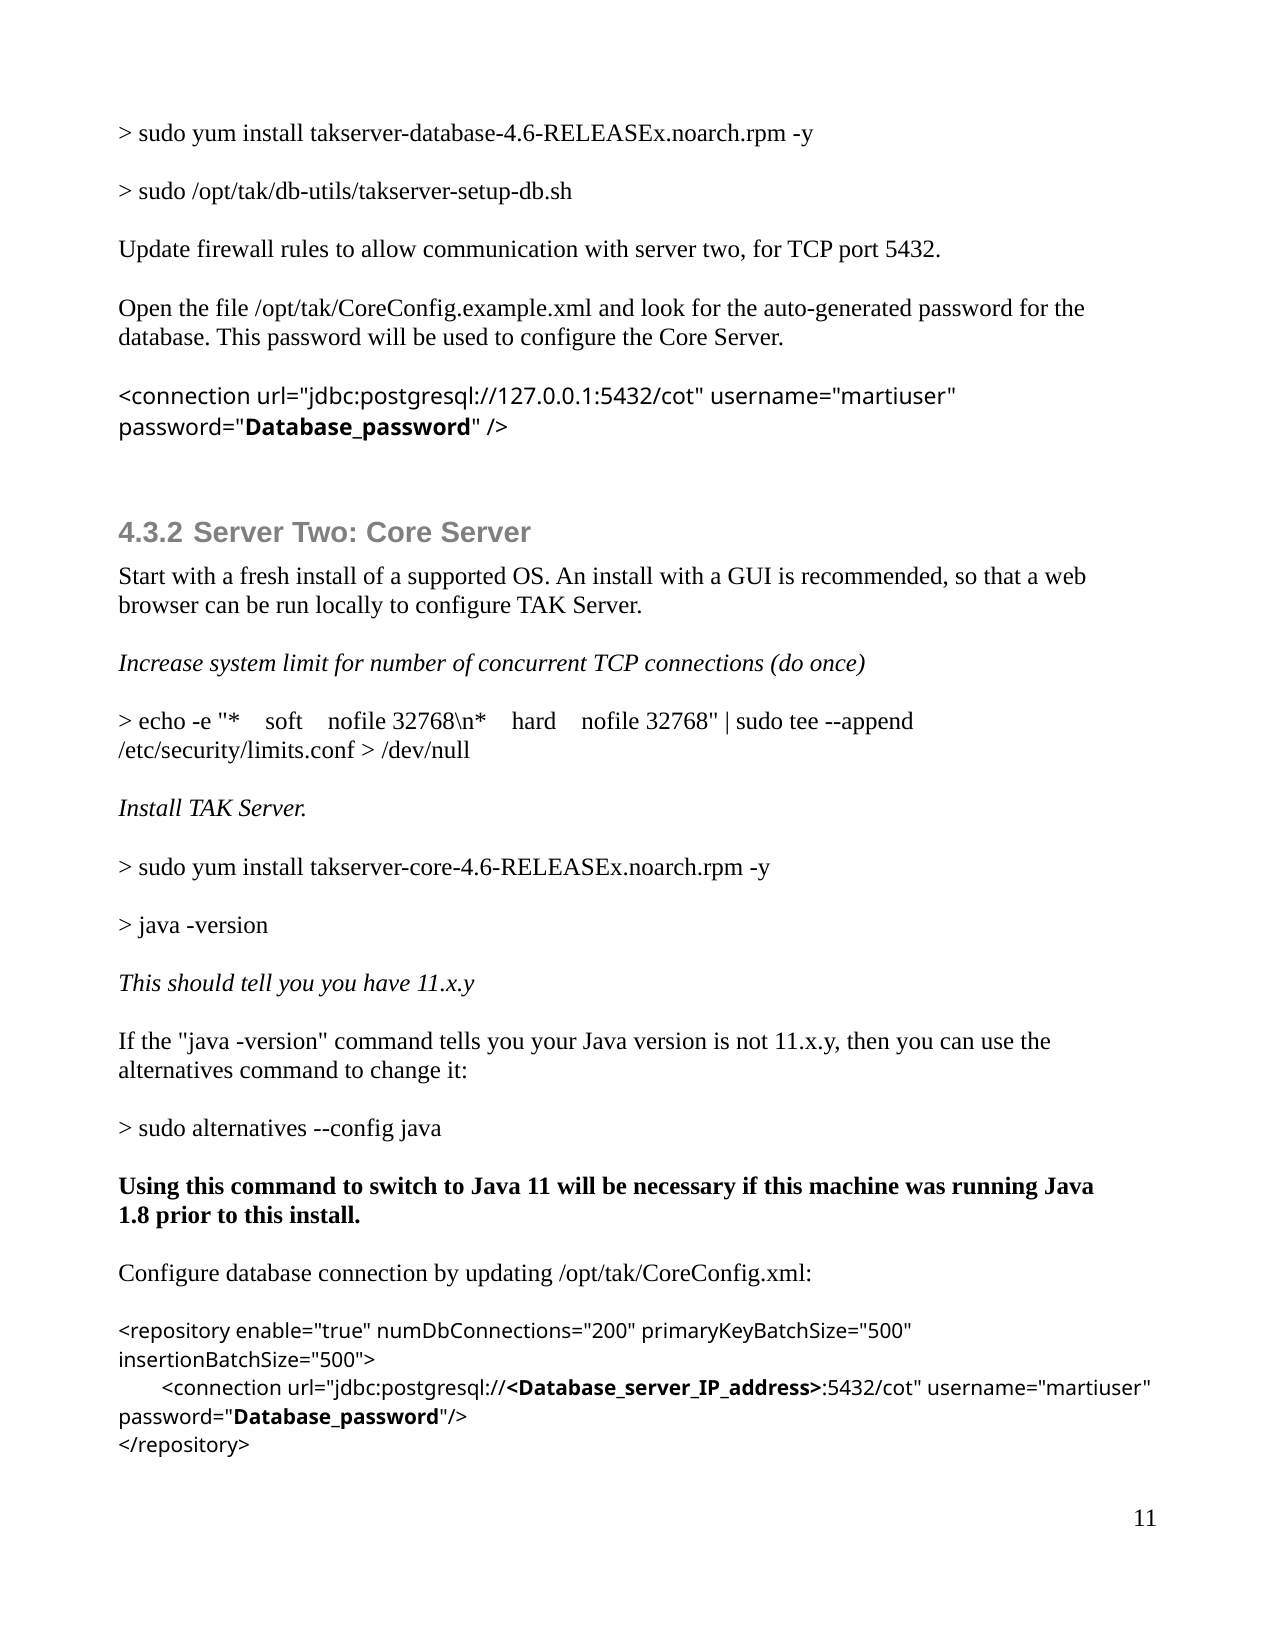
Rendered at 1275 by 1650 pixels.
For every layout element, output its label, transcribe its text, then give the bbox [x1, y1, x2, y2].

subtitle Server Two: Core Server [118, 515, 1157, 549]
text > java -version [118, 910, 1098, 938]
text > echo -e "* soft nofile 32768\n* hard nofile 32768" | sudo tee --append /etc/security/limits.conf > /dev/null [118, 706, 1098, 764]
text Open the file /opt/tak/CoreConfig.example.xml and look for the auto-generated password for the database. This password will be used to configure the Core Server. [118, 293, 1098, 350]
text <connection url="jdbc:postgresql://<Database_server_IP_address>:5432/cot" username="martiuser" password="Database_password"/> [118, 1373, 1157, 1430]
text > sudo yum install takserver-core-4.6-RELEASEx.noarch.rpm -y [118, 852, 1098, 880]
text <connection url="jdbc:postgresql://127.0.0.1:5432/cot" username="martiuser" password="Database_password" /> [118, 380, 1098, 471]
text > sudo /opt/tak/db-utils/takserver-setup-db.sh [118, 176, 1098, 205]
text Configure database connection by updating /opt/tak/CoreConfig.xml: [118, 1258, 1098, 1287]
text If the "java -version" command tells you your Java version is not 11.x.y, then you can use the alternatives command to change it: [118, 1026, 1098, 1084]
text Update firewall rules to allow communication with server two, for TCP port 5432. [118, 234, 1098, 263]
text Increase system limit for number of concurrent TCP connections (do once) [118, 648, 1098, 677]
text <repository enable="true" numDbConnections="200" primaryKeyBatchSize="500" insertionBatchSize="500"> [118, 1317, 1098, 1373]
text This should tell you you have 11.x.y [118, 968, 1098, 997]
text </repository> [118, 1430, 1098, 1459]
text Using this command to switch to Java 11 will be necessary if this machine was running Java 1.8 prior to this install. [118, 1171, 1098, 1229]
text Install TAK Server. [118, 793, 1098, 822]
text > sudo alternatives --config java [118, 1113, 1098, 1142]
text Start with a fresh install of a supported OS. An install with a GUI is recommended, so that a web browser can be run locally to configure TAK Server. [118, 561, 1098, 619]
text > sudo yum install takserver-database-4.6-RELEASEx.noarch.rpm -y [118, 118, 1098, 147]
